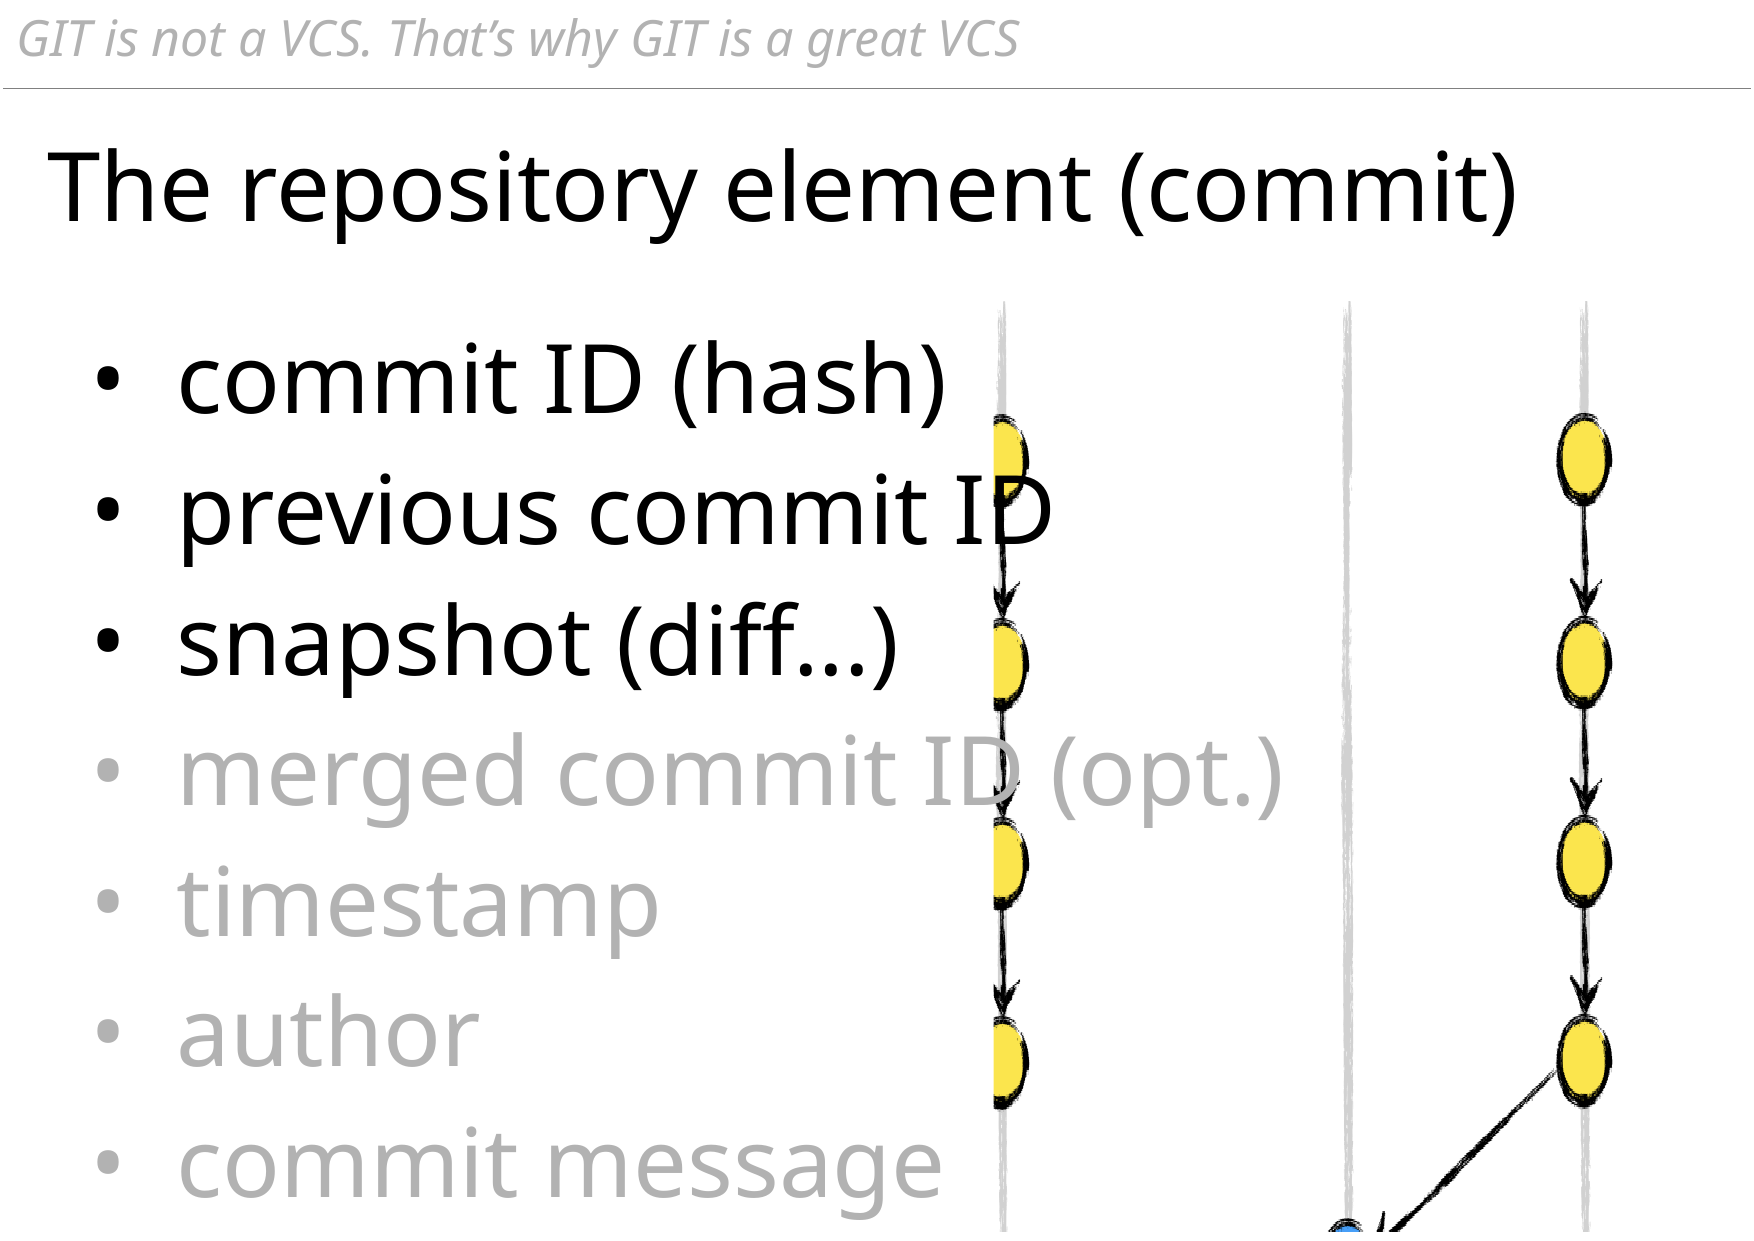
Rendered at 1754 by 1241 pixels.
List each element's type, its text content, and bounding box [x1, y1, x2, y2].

text [1664, 964, 1751, 1094]
text [1664, 1094, 1751, 1225]
text [1664, 442, 1751, 572]
text The repository element (commit) [3, 118, 1751, 249]
picture [1575, 301, 1664, 1232]
text • merged commit ID (opt.) [3, 703, 1575, 833]
text [1664, 572, 1751, 703]
text • commit ID (hash) [3, 311, 1575, 442]
text • commit message [3, 1094, 1575, 1225]
text [1664, 703, 1751, 833]
text • previous commit ID [3, 442, 1575, 572]
text • timestamp [3, 833, 1575, 964]
text • author [3, 964, 1575, 1094]
text • snapshot (diff...) [3, 572, 1575, 703]
text [1664, 833, 1751, 964]
text [1664, 311, 1751, 442]
